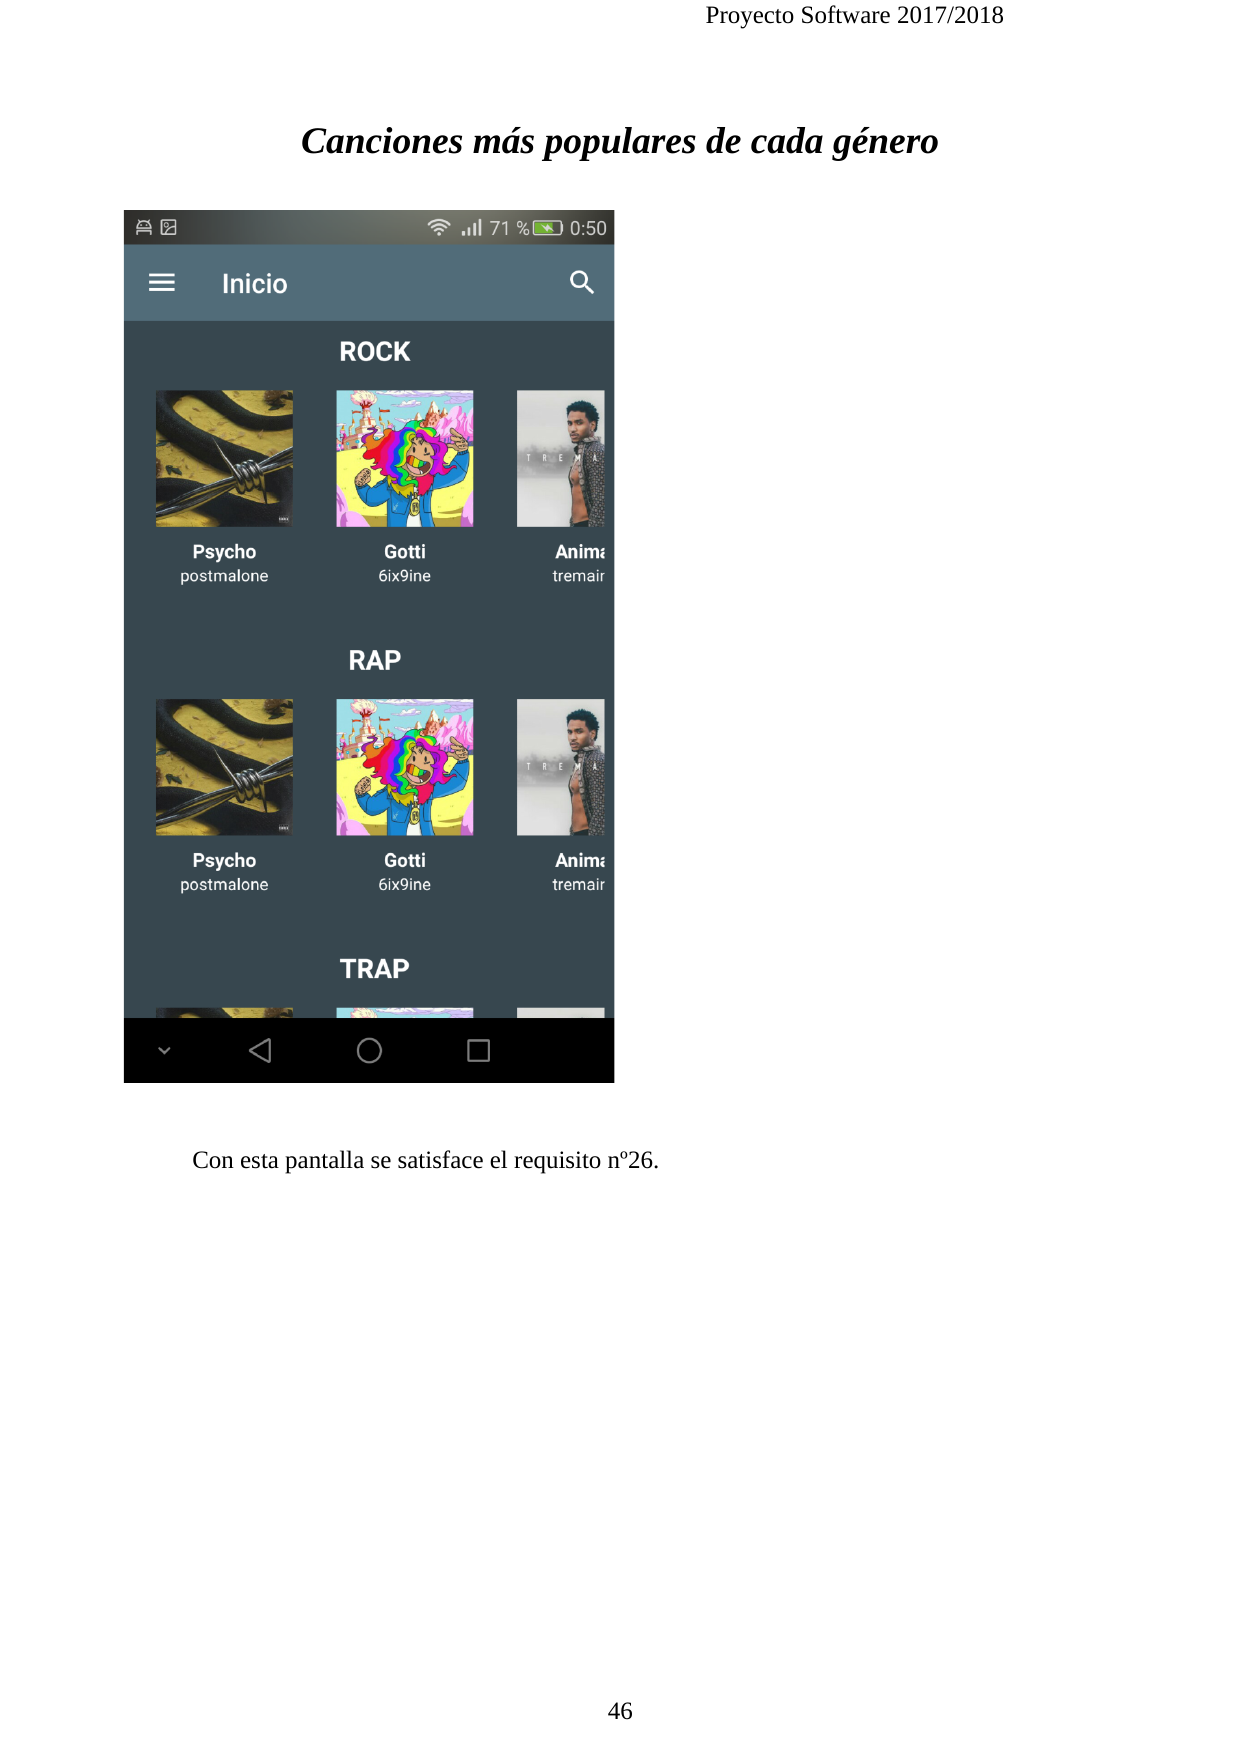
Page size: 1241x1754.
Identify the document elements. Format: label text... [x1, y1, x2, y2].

table_header [118, 204, 620, 1117]
picture [123, 210, 615, 1083]
subtitle Canciones más populares de cada género [118, 118, 1122, 161]
table_header [620, 204, 1122, 1117]
text Con esta pantalla se satisface el requisito nº26. [118, 1145, 1122, 1174]
